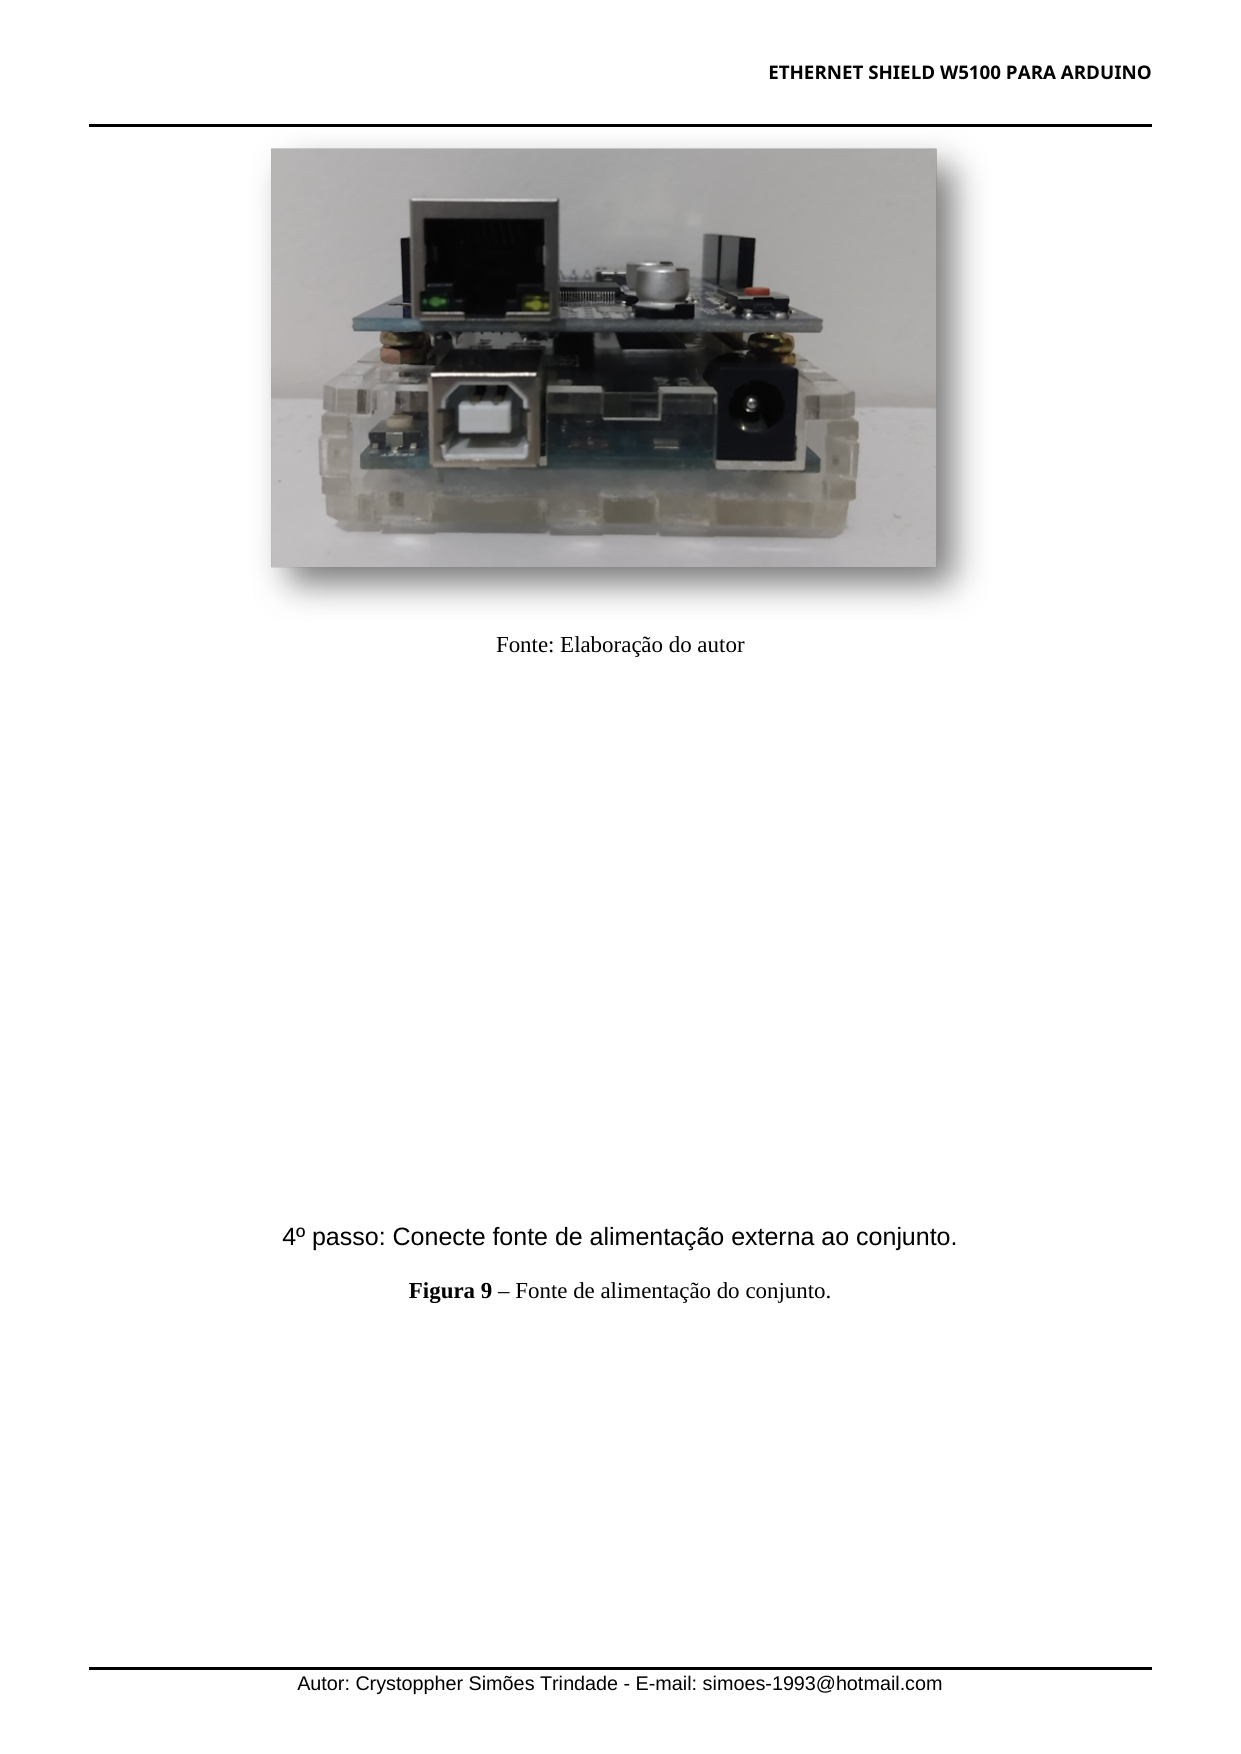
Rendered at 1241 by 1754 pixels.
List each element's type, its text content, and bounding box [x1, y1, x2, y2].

text Figura 9 – Fonte de alimentação do conjunto. [89, 1277, 1152, 1304]
picture [247, 127, 993, 621]
text Fonte: Elaboração do autor [89, 631, 1152, 658]
text 4º passo: Conecte fonte de alimentação externa ao conjunto. [89, 1222, 1152, 1251]
